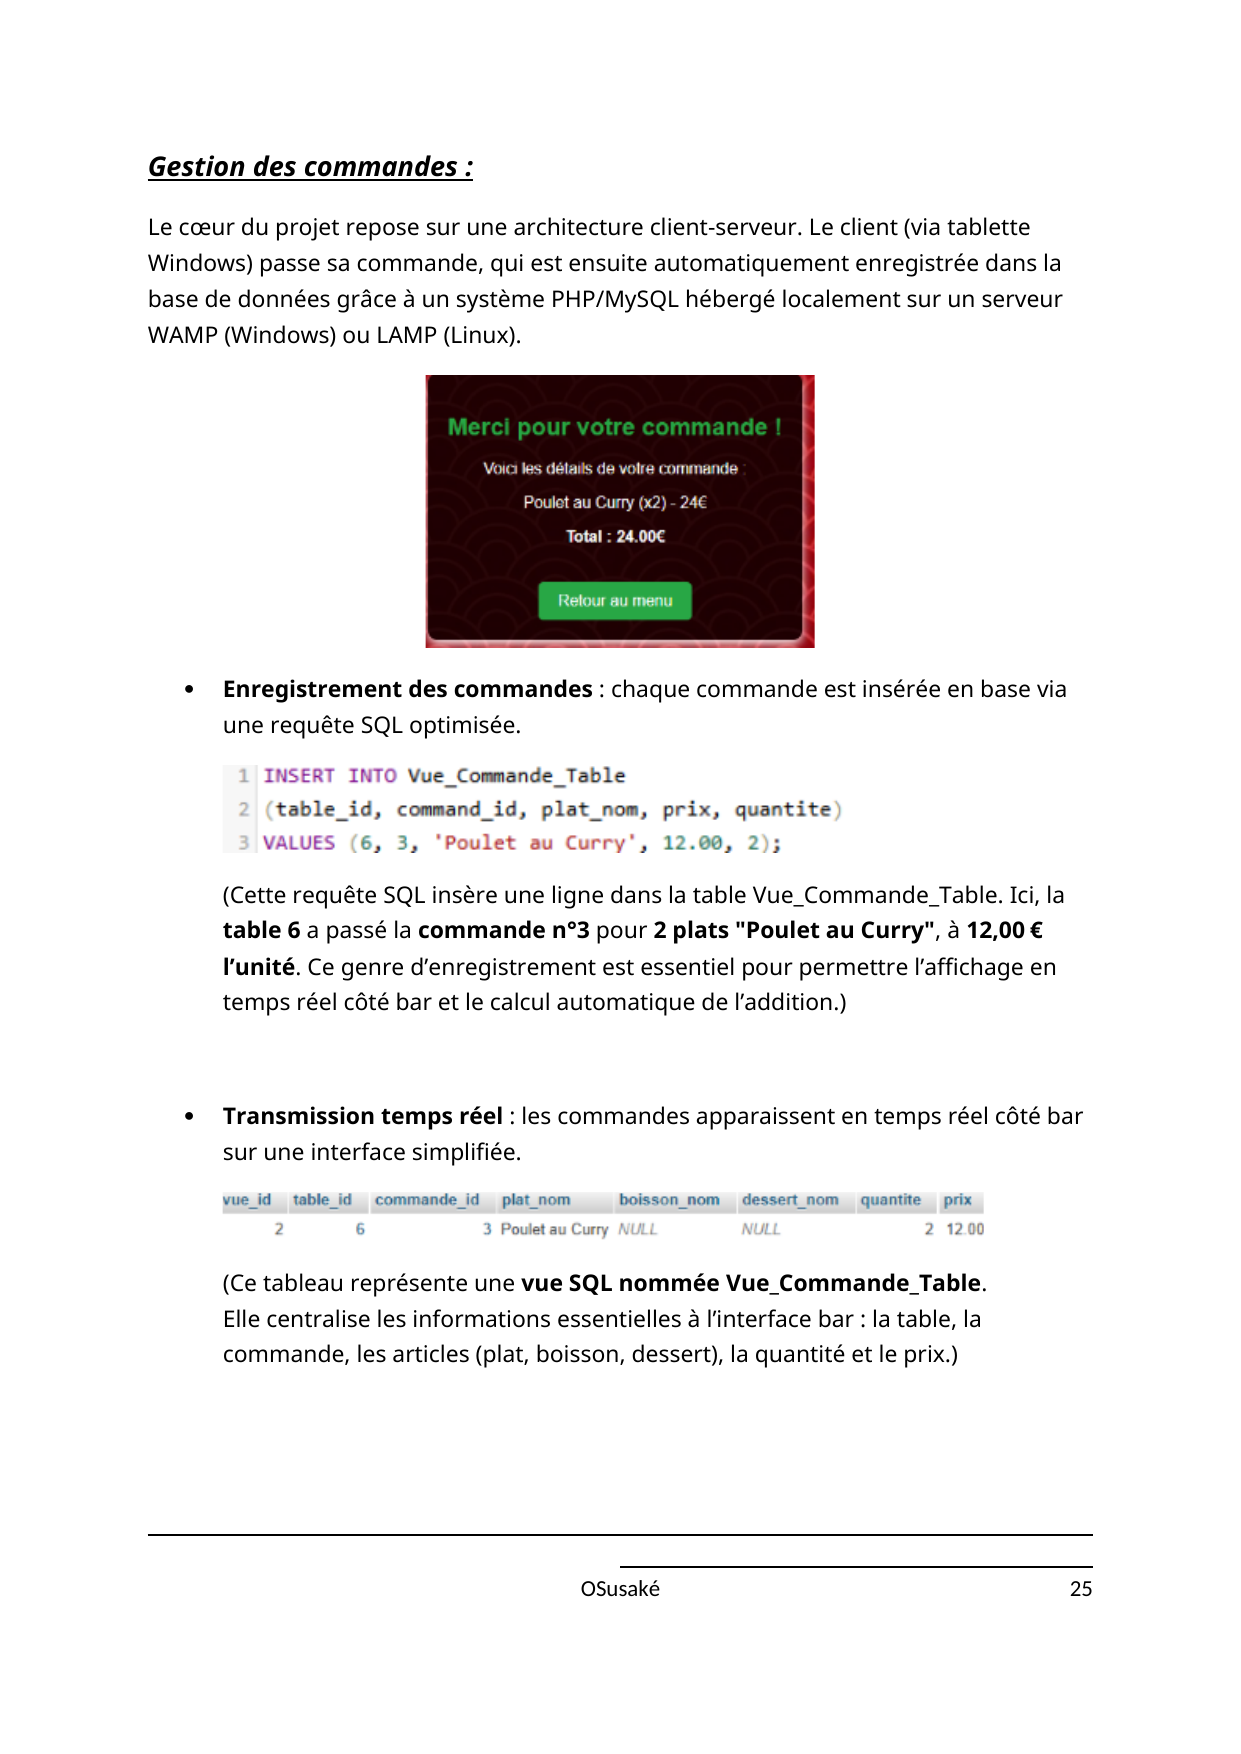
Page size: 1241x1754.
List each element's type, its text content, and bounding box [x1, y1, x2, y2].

text (Ce tableau représente une vue SQL nommée Vue_Commande_Table. Elle centralise les informations essentielles à l’interface bar : la table, la commande, les articles (plat, boisson, dessert), la quantité et le prix.) [223, 1267, 1093, 1402]
picture [425, 375, 815, 648]
text (Cette requête SQL insère une ligne dans la table Vue_Commande_Table. Ici, la table 6 a passé la commande n°3 pour 2 plats "Poulet au Curry", à 12,00 € l’unité. Ce genre d’enregistrement est essentiel pour permettre l’affichage en temps réel côté bar et le calcul automatique de l’addition.) [223, 878, 1093, 1018]
text Le cœur du projet repose sur une architecture client-serveur. Le client (via tablette Windows) passe sa commande, qui est ensuite automatiquement enregistrée dans la base de données grâce à un système PHP/MySQL hébergé localement sur un serveur WAMP (Windows) ou LAMP (Linux). [148, 211, 1093, 350]
list Transmission temps réel : les commandes apparaissent en temps réel côté bar sur une interface simplifiée. [185, 1100, 1093, 1167]
list Enregistrement des commandes : chaque commande est insérée en base via une requête SQL optimisée. [185, 673, 1093, 740]
picture [222, 765, 850, 853]
picture [222, 1192, 984, 1241]
text Gestion des commandes : [148, 148, 1093, 184]
